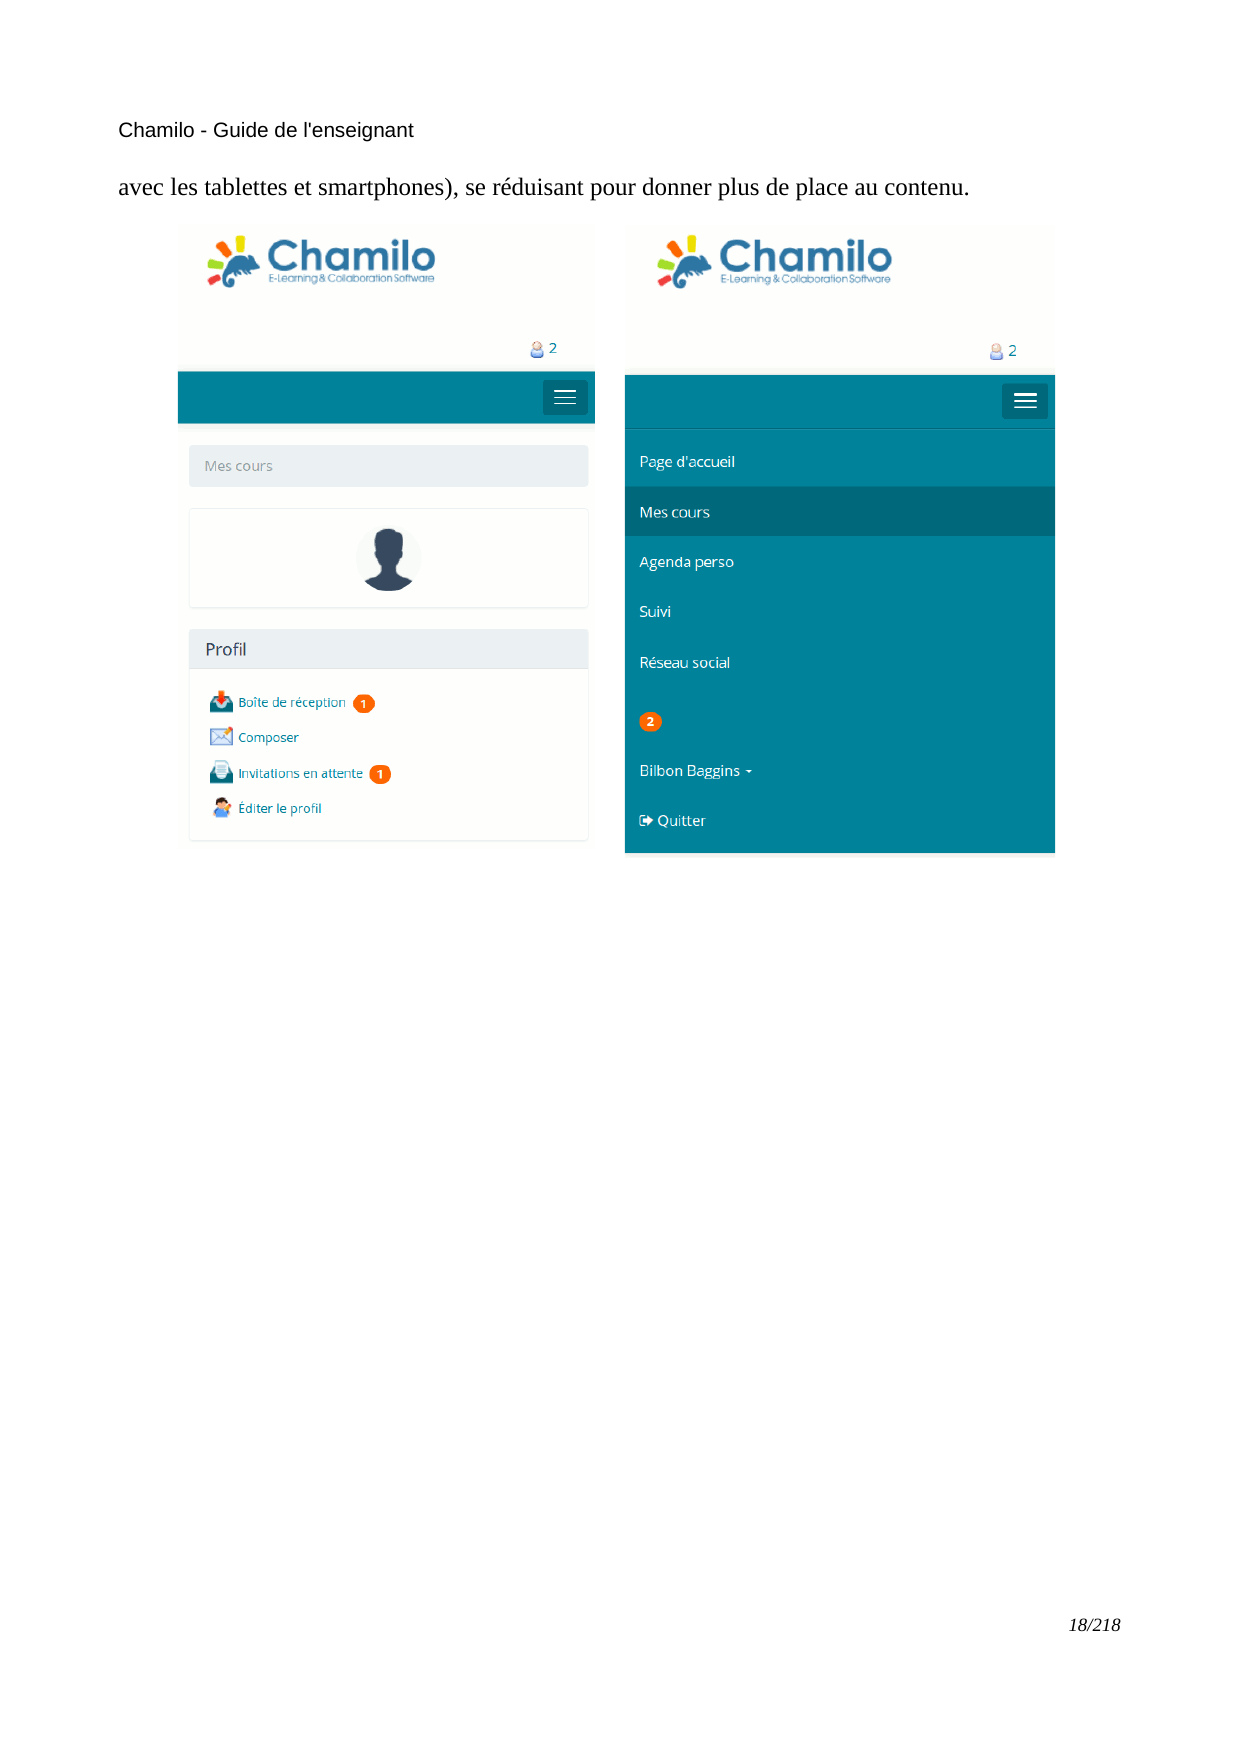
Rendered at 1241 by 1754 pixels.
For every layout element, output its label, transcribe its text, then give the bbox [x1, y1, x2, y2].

picture [624, 225, 1056, 858]
picture [177, 224, 595, 849]
text avec les tablettes et smartphones), se réduisant pour donner plus de place au contenu. [118, 172, 1122, 200]
